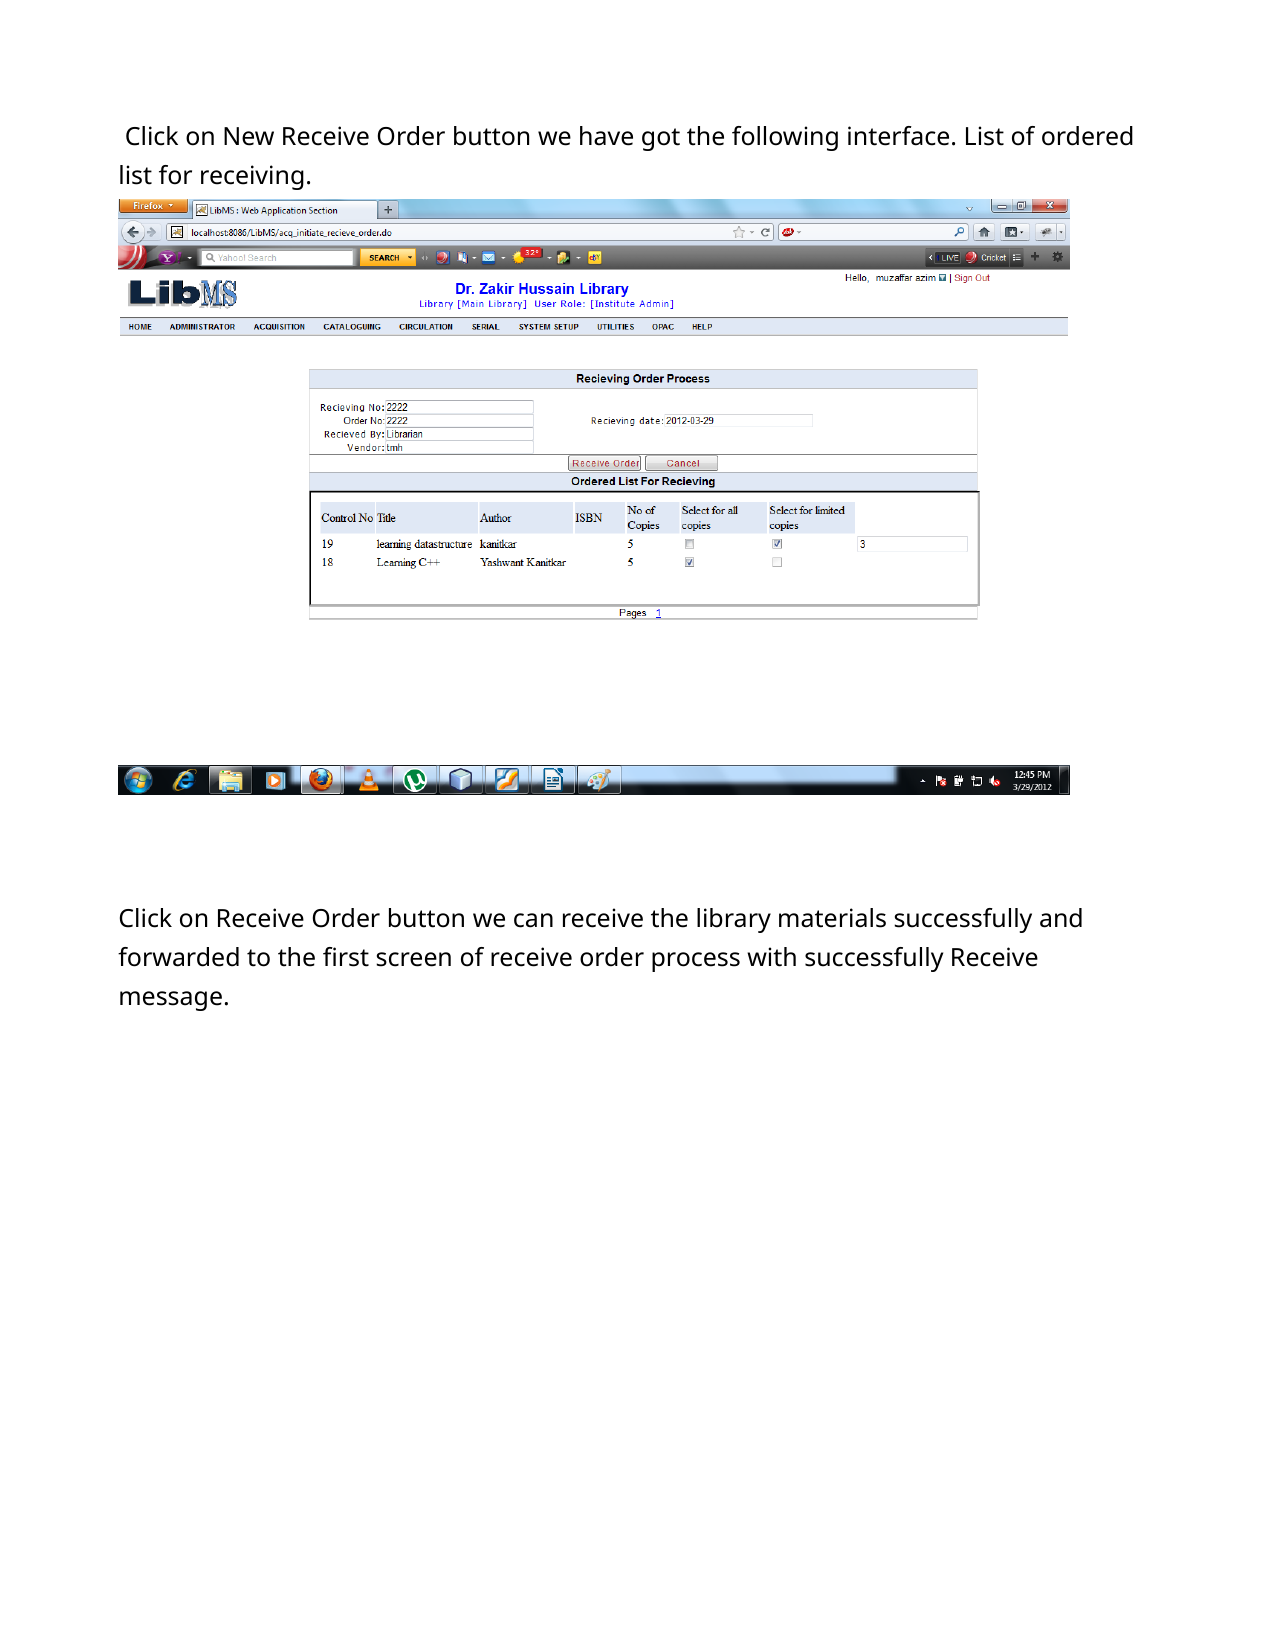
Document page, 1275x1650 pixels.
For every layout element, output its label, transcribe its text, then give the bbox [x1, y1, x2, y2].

text Click on Receive Order button we can receive the library materials successfully and forwarded to the first screen of receive order process with successfully Receive message. [118, 900, 1157, 1013]
text Click on New Receive Order button we have got the following interface. List of ordered list for receiving. [118, 118, 1157, 191]
picture [118, 199, 1157, 851]
